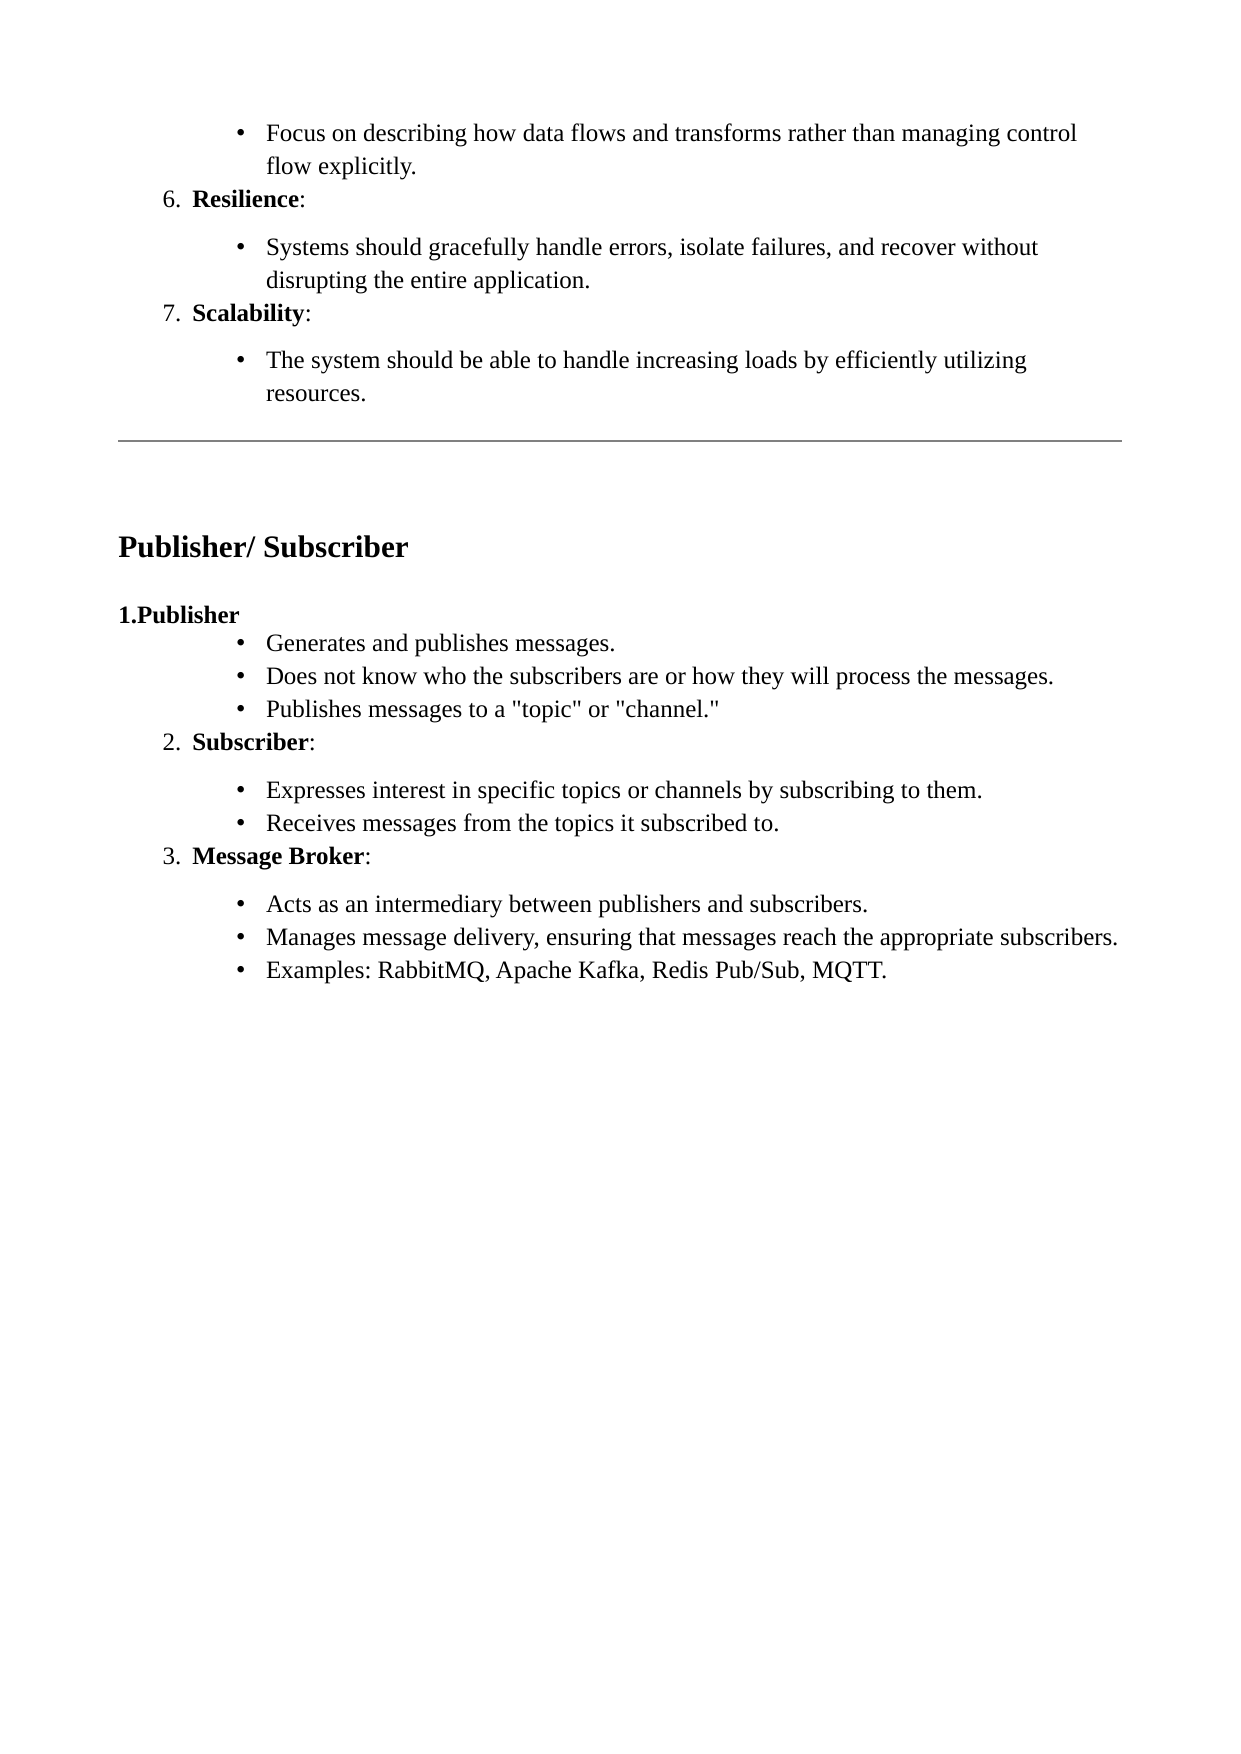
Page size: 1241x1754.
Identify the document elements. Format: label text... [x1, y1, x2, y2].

list Resilience: [162, 184, 1122, 213]
text Publisher/ Subscriber [118, 528, 1122, 564]
list Expresses interest in specific topics or channels by subscribing to them. [236, 775, 1122, 804]
list Publishes messages to a "topic" or "channel." [236, 694, 1122, 723]
list Message Broker: [162, 841, 1122, 870]
list Generates and publishes messages. [236, 628, 1122, 657]
list Focus on describing how data flows and transforms rather than managing control flow explicitly. [236, 118, 1122, 180]
list Does not know who the subscribers are or how they will process the messages. [236, 661, 1122, 690]
list Systems should gracefully handle errors, isolate failures, and recover without disrupting the entire application. [236, 232, 1122, 293]
list Scalability: [162, 298, 1122, 327]
list The system should be able to handle increasing loads by efficiently utilizing resources. [236, 345, 1122, 407]
list Acts as an intermediary between publishers and subscribers. [236, 889, 1122, 917]
list Receives messages from the topics it subscribed to. [236, 808, 1122, 837]
list Manages message delivery, ensuring that messages reach the appropriate subscribers. [236, 922, 1122, 951]
list Subscriber: [162, 727, 1122, 756]
list Examples: RabbitMQ, Apache Kafka, Redis Pub/Sub, MQTT. [236, 955, 1122, 983]
text 1.Publisher [118, 600, 1122, 628]
